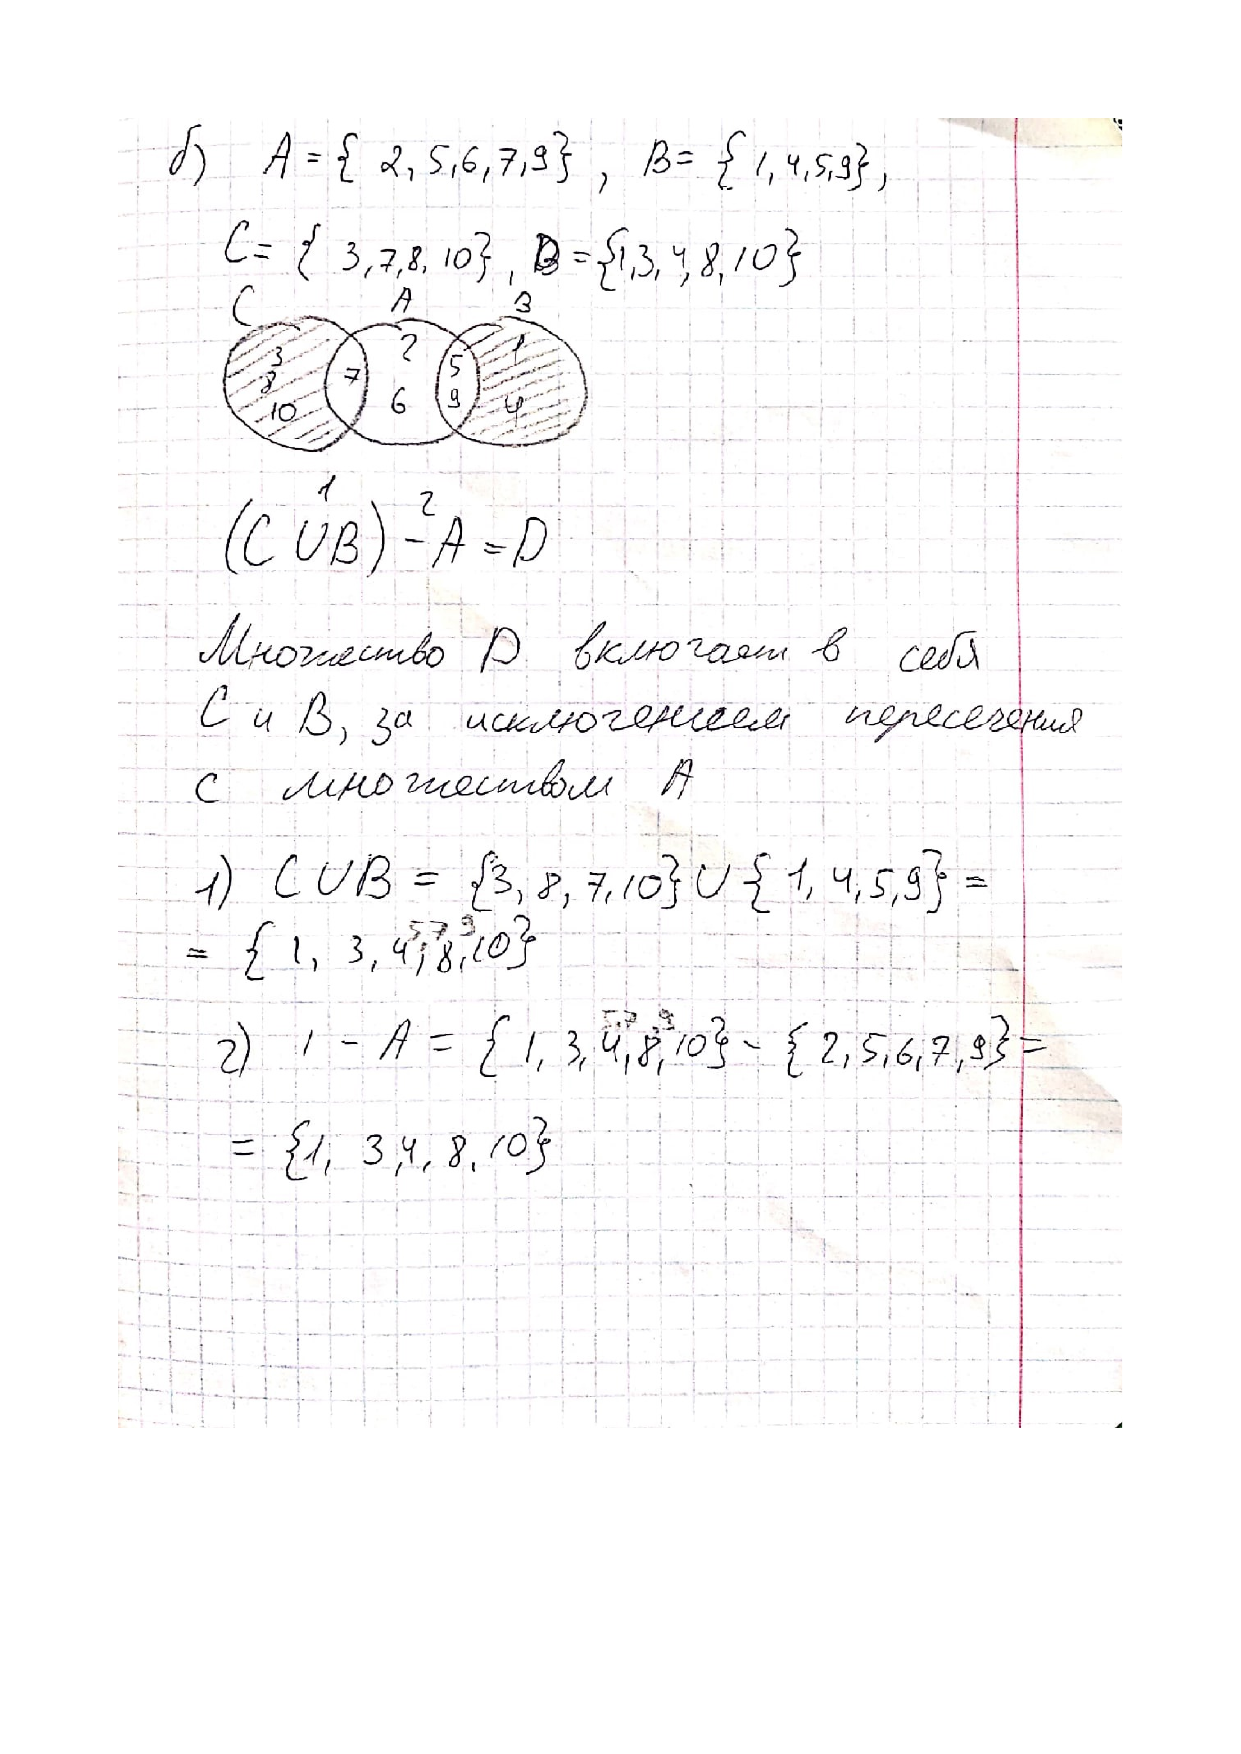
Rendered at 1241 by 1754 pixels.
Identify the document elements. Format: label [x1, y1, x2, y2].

picture [118, 118, 1123, 1428]
